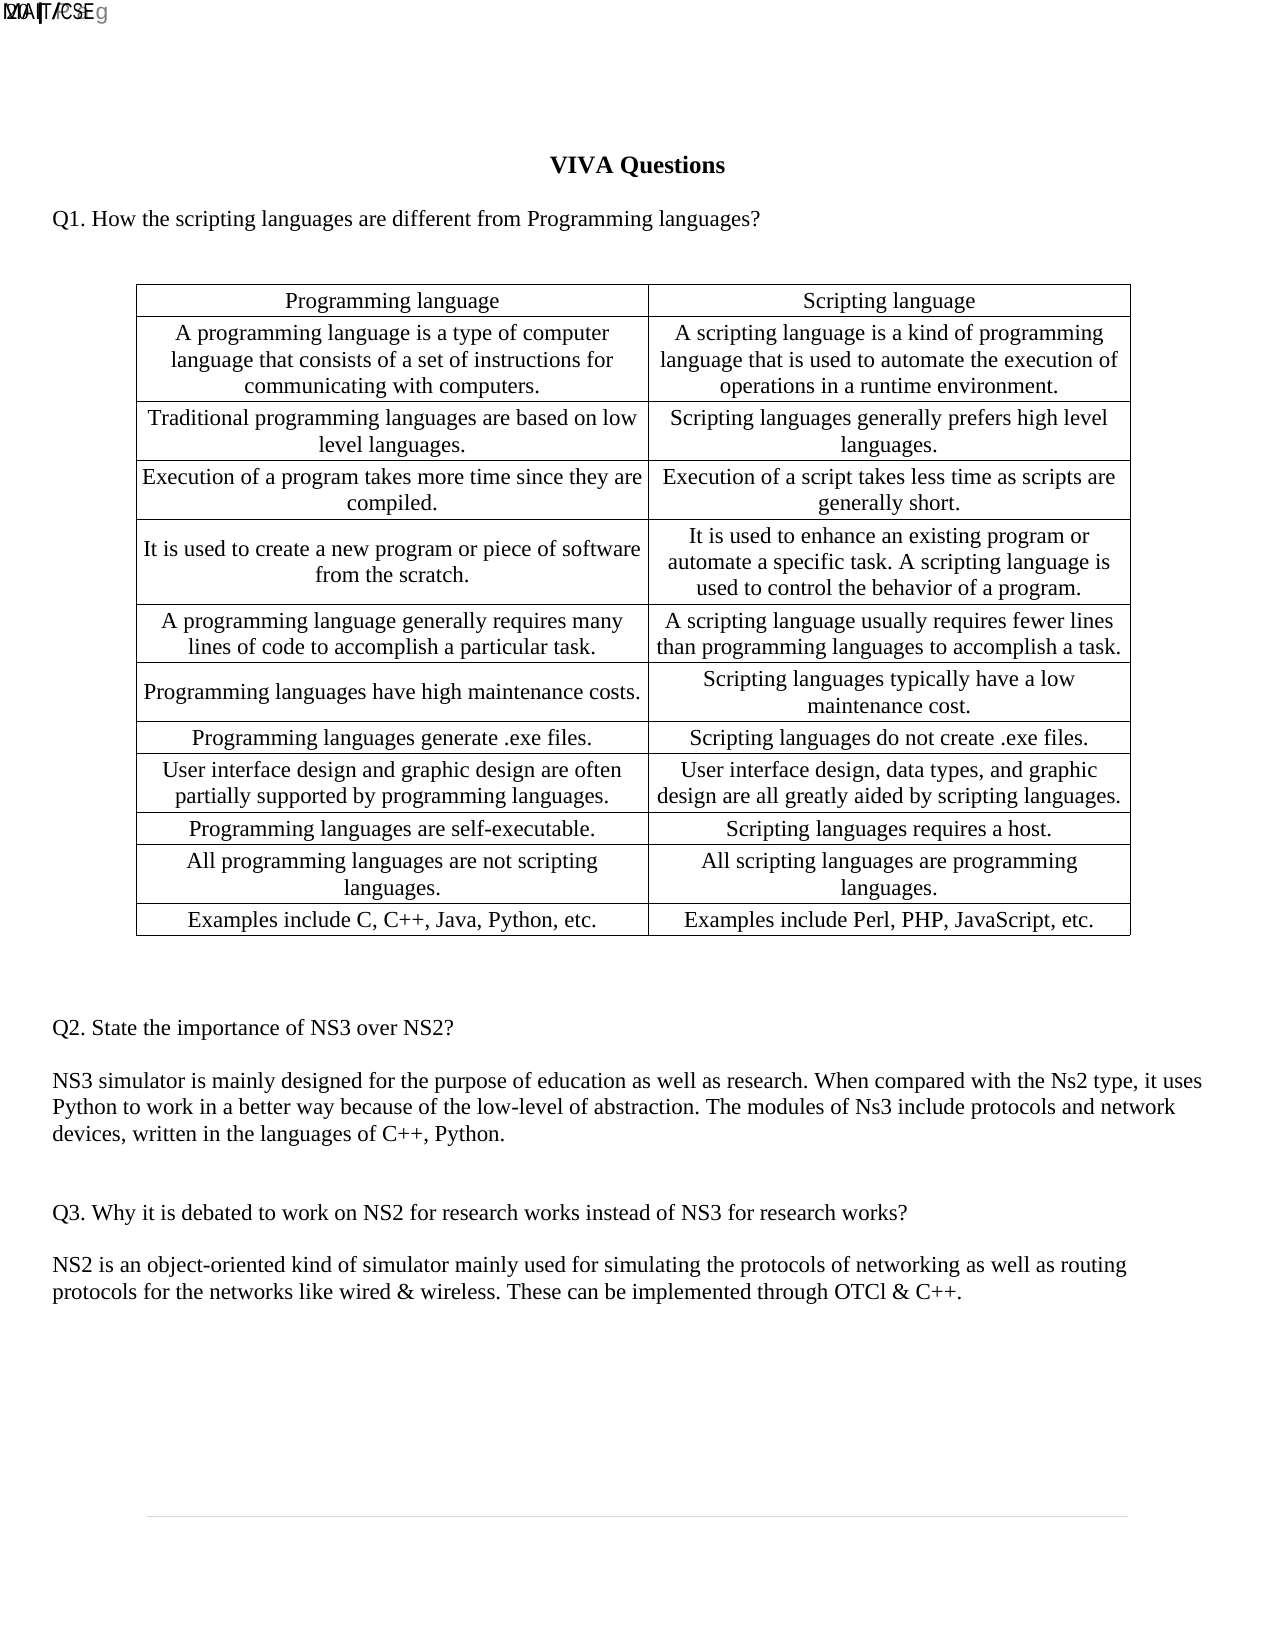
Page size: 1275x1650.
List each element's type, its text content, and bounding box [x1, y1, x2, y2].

table_cell Scripting languages typically have a low maintenance cost. [649, 663, 1130, 721]
table_cell Programming languages are self-executable. [137, 813, 648, 844]
table_cell A programming language is a type of computer language that consists of a set of instructions for communicating with computers. [137, 317, 648, 401]
table_cell A scripting language usually requires fewer lines than programming languages to accomplish a task. [649, 605, 1130, 662]
table_cell A scripting language is a kind of programming language that is used to automate the execution of operations in a runtime environment. [649, 317, 1130, 401]
table_cell It is used to enhance an existing program or automate a specific task. A scripting language is used to control the behavior of a program. [649, 520, 1130, 604]
table_header Scripting language [649, 285, 1130, 316]
table_cell User interface design and graphic design are often partially supported by programming languages. [137, 754, 648, 812]
text Q2. State the importance of NS3 over NS2? [52, 1014, 1212, 1041]
table_cell Execution of a program takes more time since they are compiled. [137, 461, 648, 519]
table_cell Scripting languages generally prefers high level languages. [649, 402, 1130, 460]
table_cell User interface design, data types, and graphic design are all greatly aided by scripting languages. [649, 754, 1130, 812]
table_header Programming language [137, 285, 648, 316]
table_cell It is used to create a new program or piece of software from the scratch. [137, 520, 648, 604]
table_cell All programming languages are not scripting languages. [137, 845, 648, 903]
table_cell Scripting languages do not create .exe files. [649, 722, 1130, 753]
text NS2 is an object-oriented kind of simulator mainly used for simulating the protocols of networking as well as routing protocols for the networks like wired & wireless. These can be implemented through OTCl & C++. [52, 1251, 1212, 1304]
table_cell All scripting languages are programming languages. [649, 845, 1130, 903]
table_cell Programming languages have high maintenance costs. [137, 663, 648, 721]
subtitle VIVA Questions [348, 150, 927, 179]
table_cell A programming language generally requires many lines of code to accomplish a particular task. [137, 605, 648, 662]
table_cell Scripting languages requires a host. [649, 813, 1130, 844]
table_cell Programming languages generate .exe files. [137, 722, 648, 753]
table_cell Examples include Perl, PHP, JavaScript, etc. [649, 904, 1130, 935]
table_cell Examples include C, C++, Java, Python, etc. [137, 904, 648, 935]
text Q1. How the scripting languages are different from Programming languages? [52, 205, 1212, 231]
table_cell Traditional programming languages are based on low level languages. [137, 402, 648, 460]
text Q3. Why it is debated to work on NS2 for research works instead of NS3 for research works? [52, 1199, 1212, 1225]
text NS3 simulator is mainly designed for the purpose of education as well as research. When compared with the Ns2 type, it uses Python to work in a better way because of the low-level of abstraction. The modules of Ns3 include protocols and network devices, written in the languages of C++, Python. [52, 1067, 1212, 1146]
table_cell Execution of a script takes less time as scripts are generally short. [649, 461, 1130, 519]
